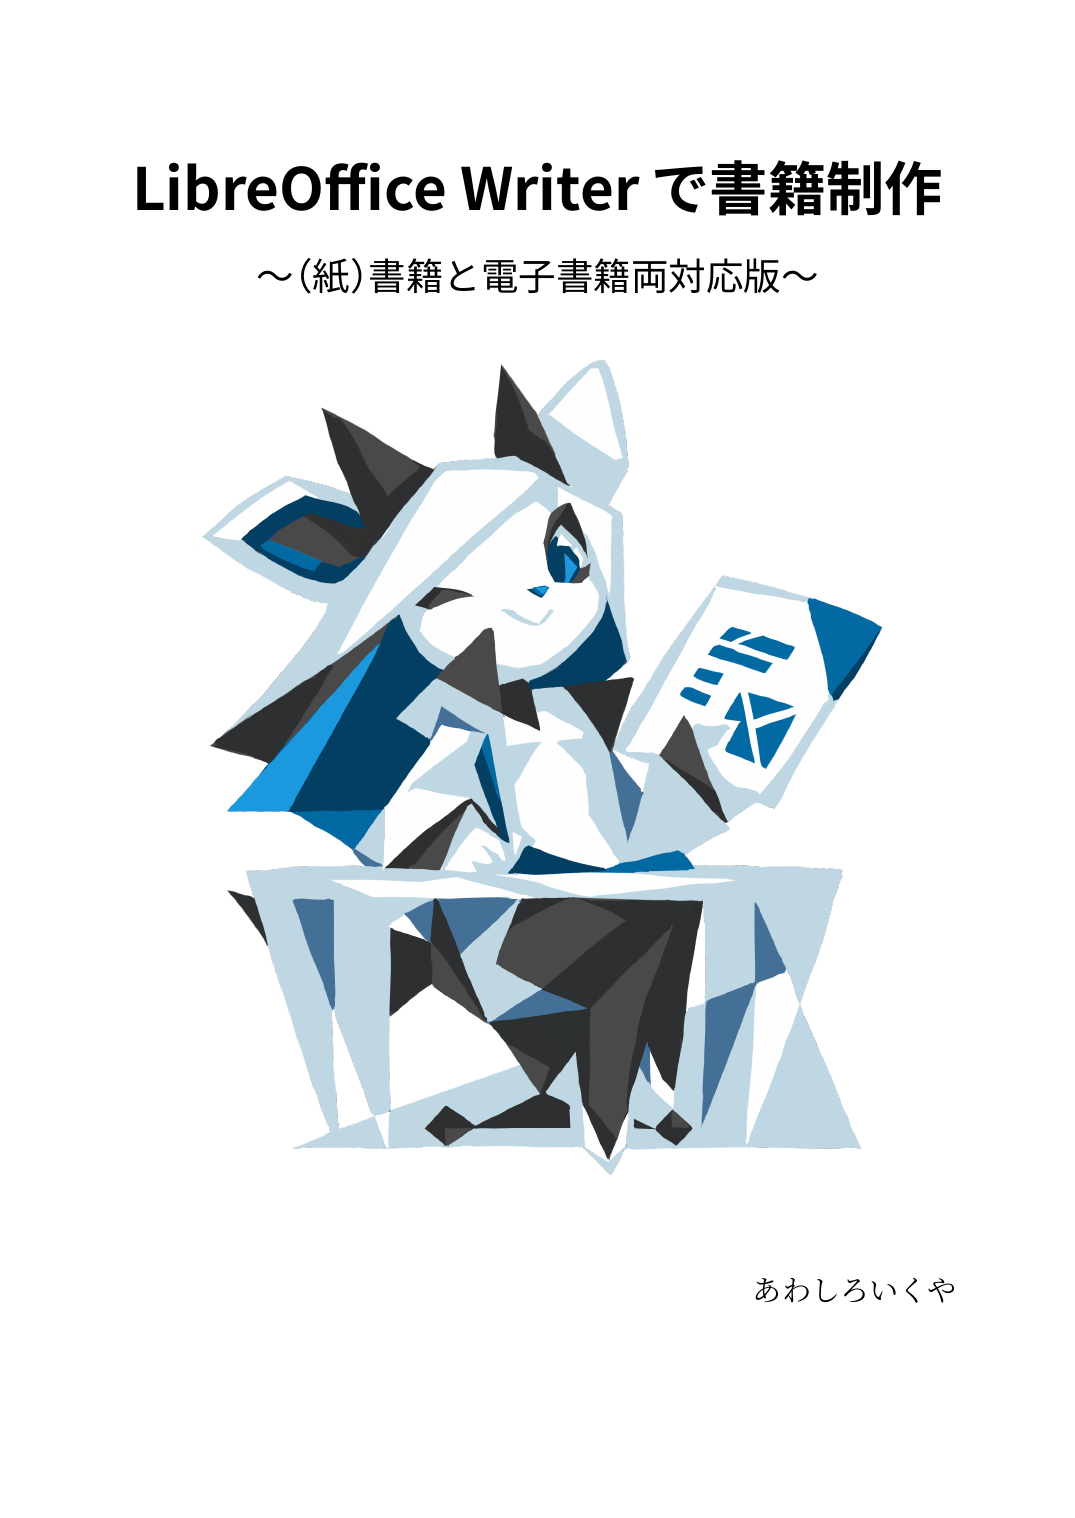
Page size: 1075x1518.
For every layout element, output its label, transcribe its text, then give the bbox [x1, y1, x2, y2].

picture [185, 322, 890, 1176]
subtitle 〜（紙）書籍と電子書籍両対応版〜 [118, 246, 957, 301]
title LibreOffice Writerで書籍制作 [118, 143, 957, 228]
text あわしろいくや [118, 1268, 957, 1310]
